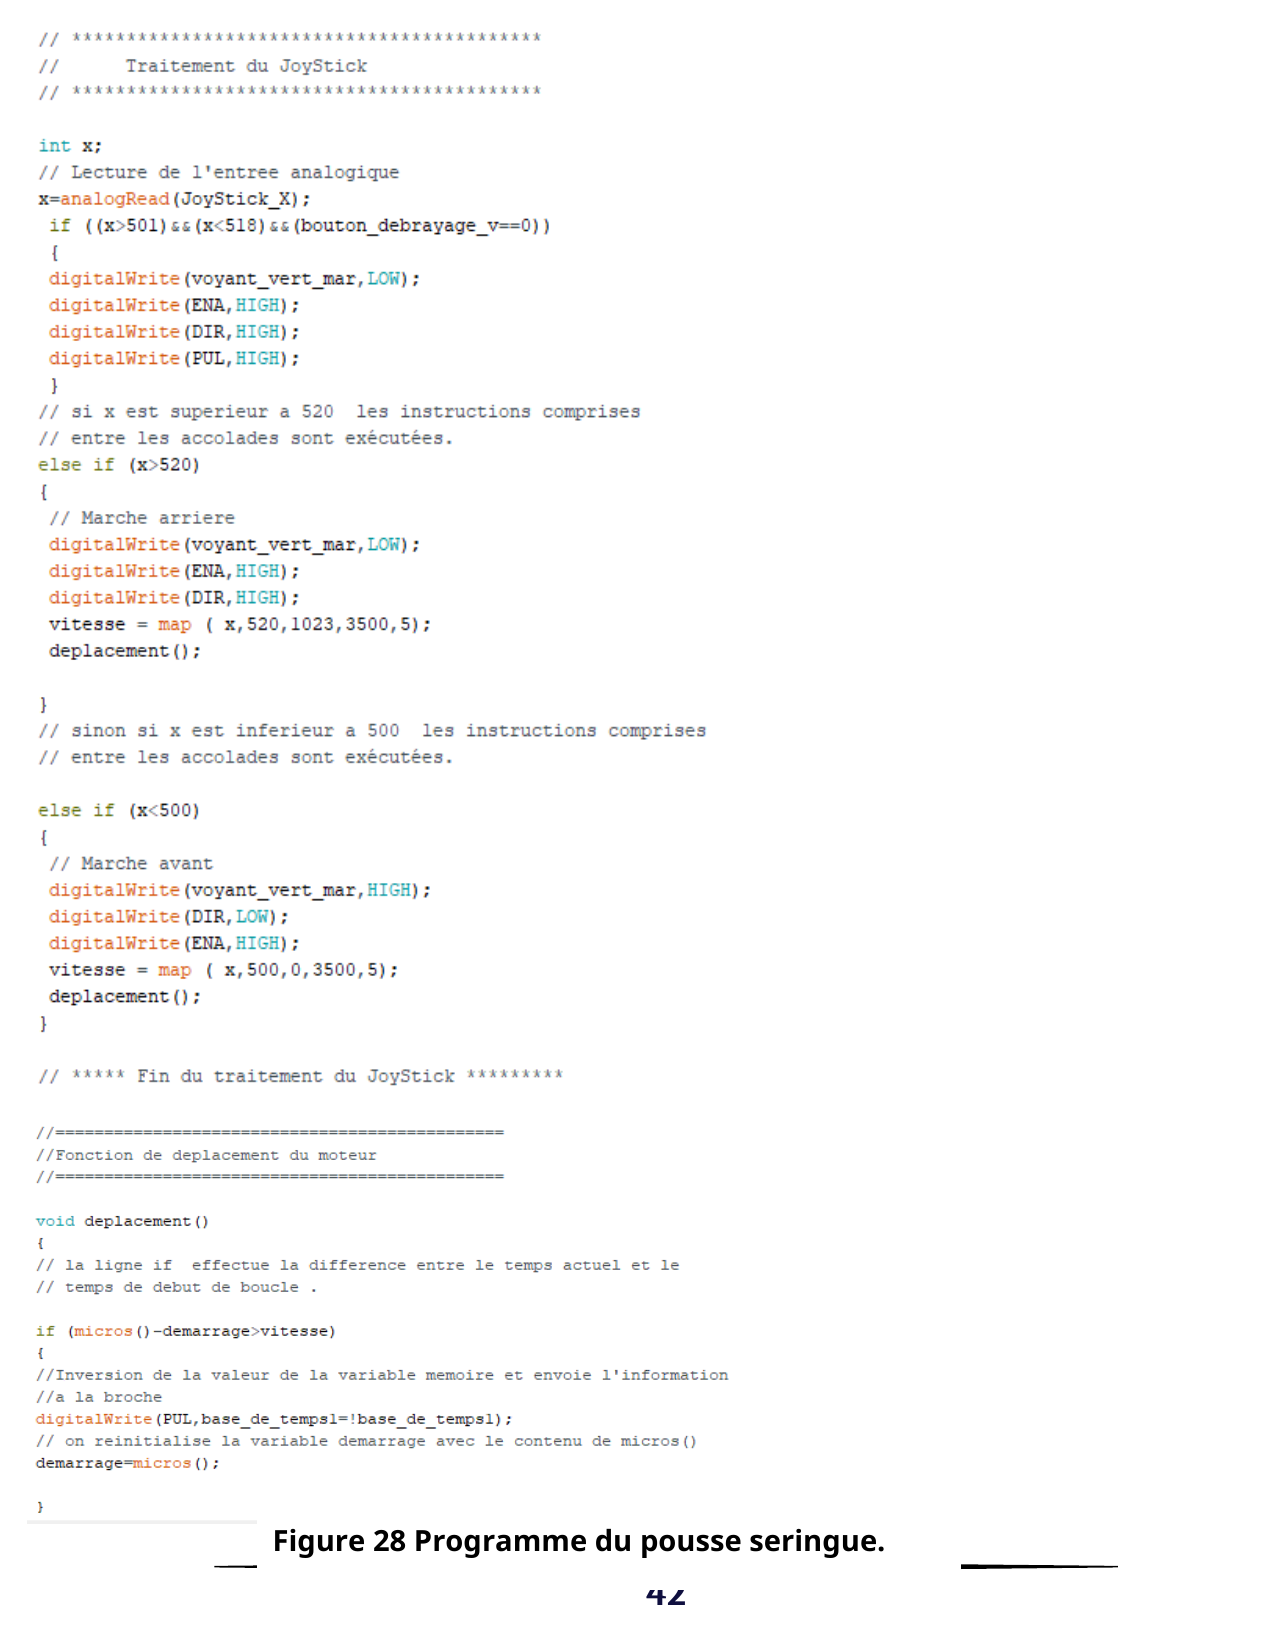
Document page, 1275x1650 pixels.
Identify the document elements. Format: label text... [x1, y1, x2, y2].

text Figure 28 Programme du pousse seringue. [272, 1521, 946, 1560]
